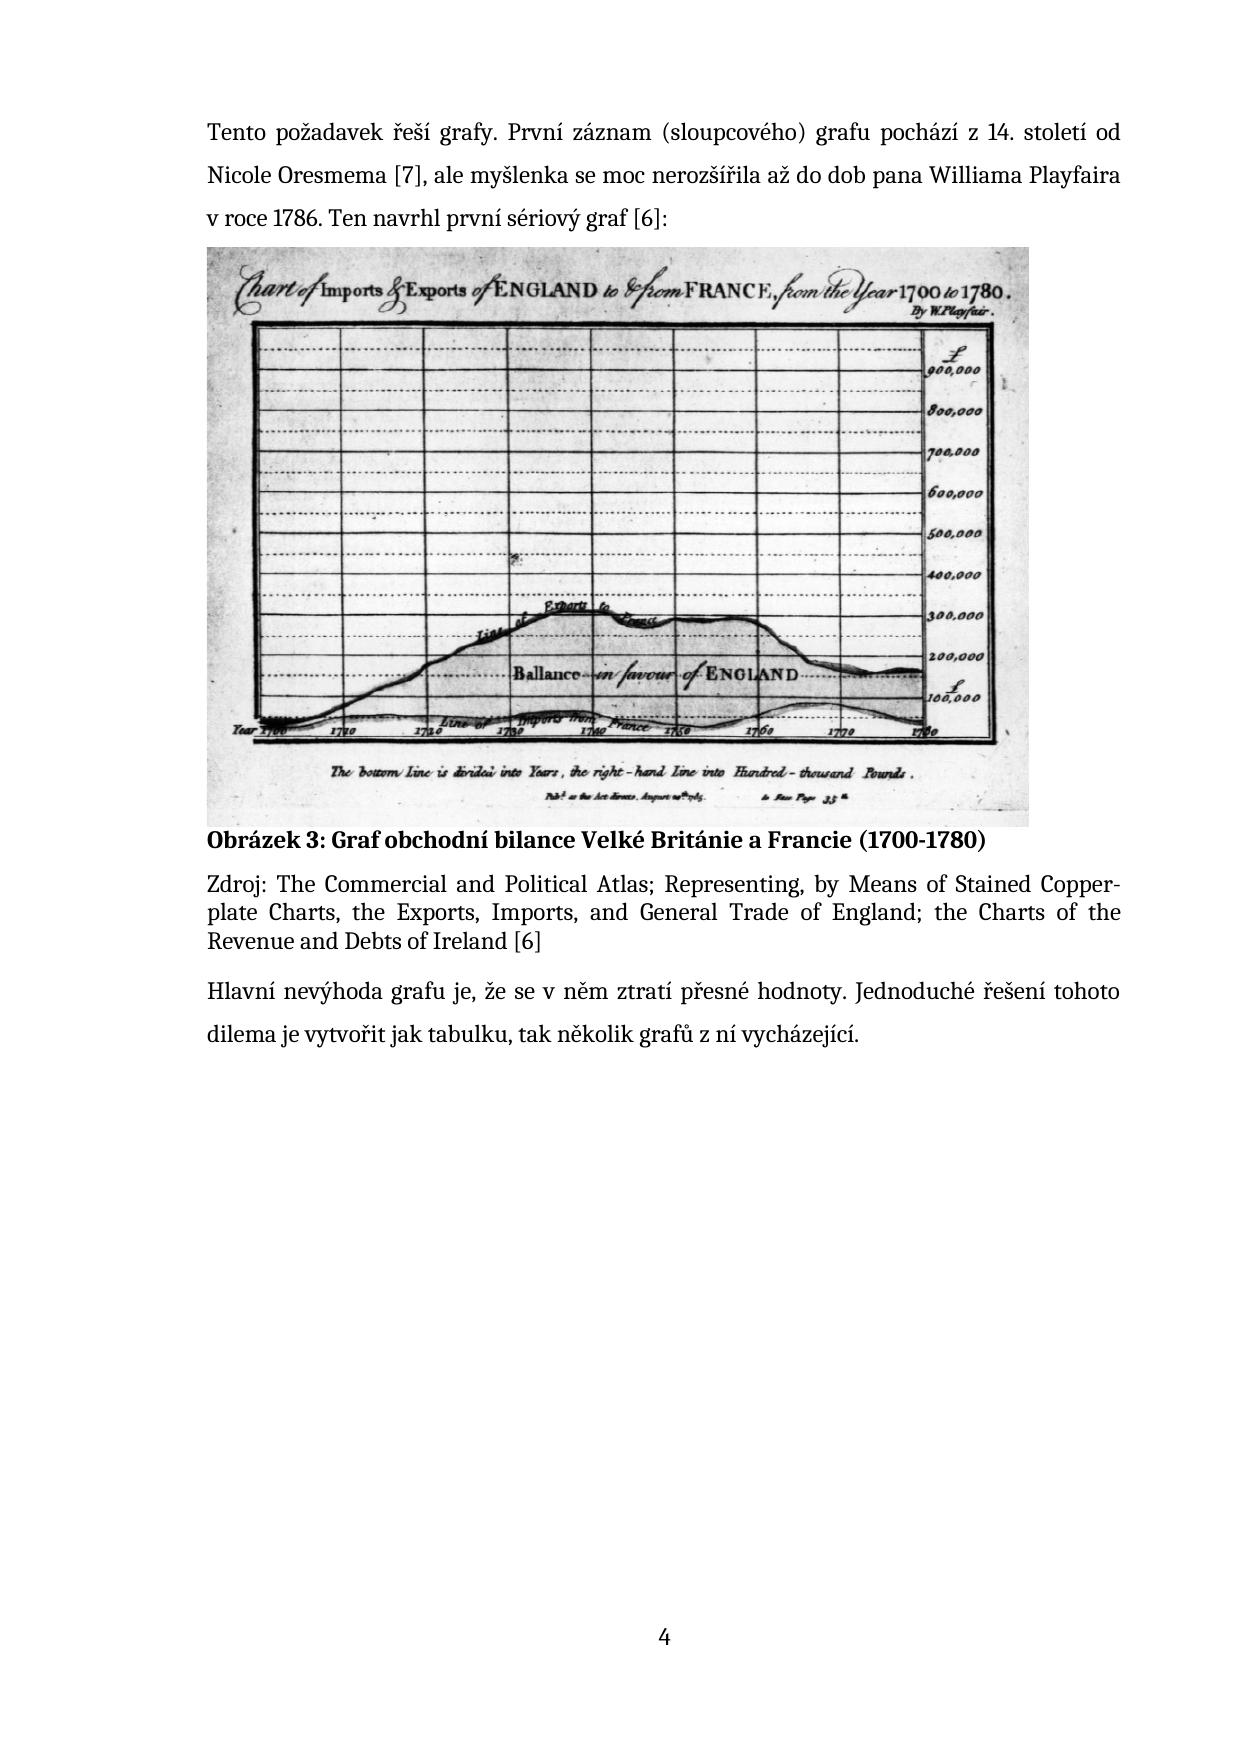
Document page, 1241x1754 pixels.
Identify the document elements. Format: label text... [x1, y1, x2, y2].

picture [206, 247, 1029, 827]
text Hlavní nevýhoda grafu je, že se v něm ztratí přesné hodnoty. Jednoduché řešení tohoto dilema je vytvořit jak tabulku, tak několik grafů z ní vycházející. [207, 977, 1122, 1048]
subtitle Obrázek 3: Graf obchodní bilance Velké Británie a Francie (1700-1780) [207, 827, 1029, 855]
text Tento požadavek řeší grafy. První záznam (sloupcového) grafu pochází z 14. století od Nicole Oresmema [7], ale myšlenka se moc nerozšířila až do dob pana Williama Playfaira v roce 1786. Ten navrhl první sériový graf [6]: [207, 118, 1122, 233]
text Zdroj: The Commercial and Political Atlas; Representing, by Means of Stained Copper-plate Charts, the Exports, Imports, and General Trade of England; the Charts of the Revenue and Debts of Ireland [6] [207, 869, 1122, 956]
